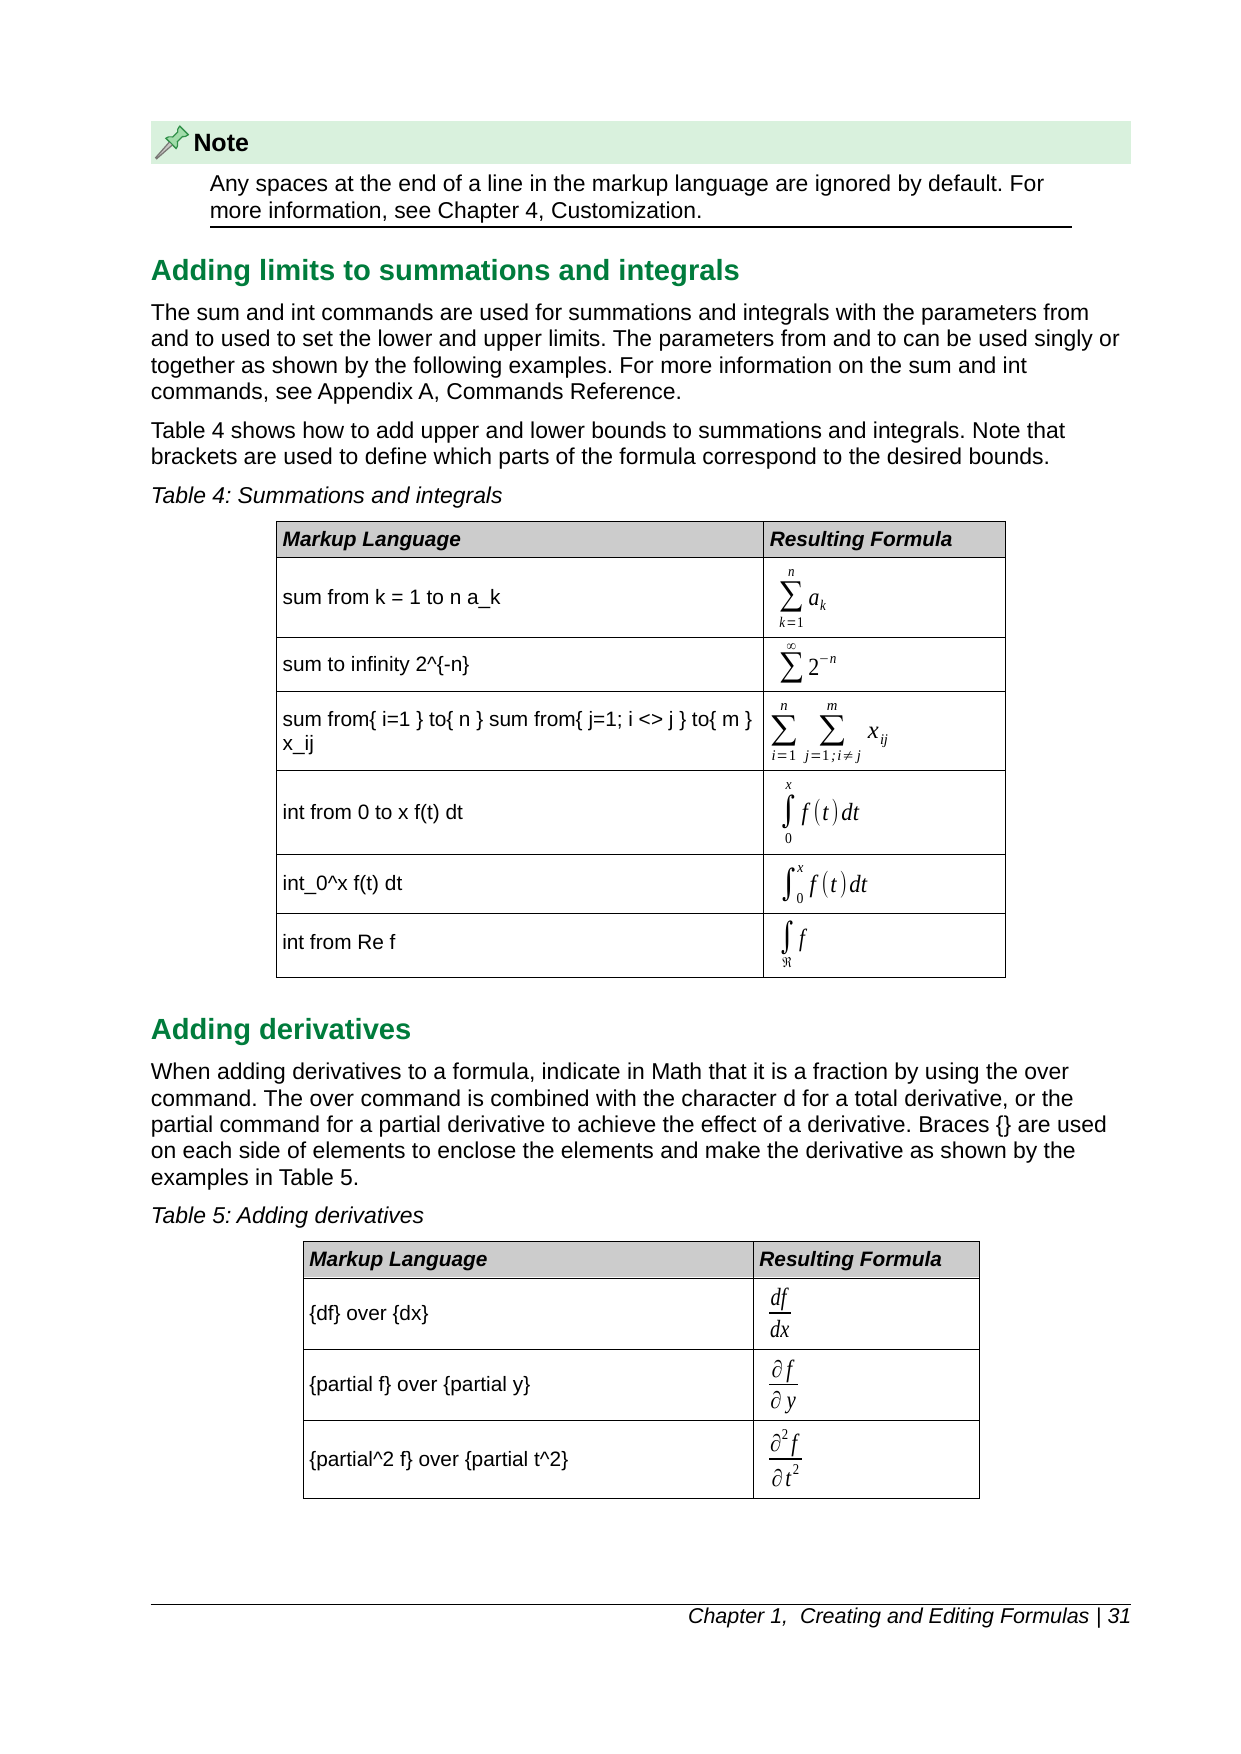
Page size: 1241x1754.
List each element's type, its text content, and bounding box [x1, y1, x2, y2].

table_cell int from 0 to x f(t) dt [277, 771, 763, 853]
table_cell [754, 1350, 979, 1420]
text Any spaces at the end of a line in the markup language are ignored by default. For more information, see Chapter 4, Customization. [209, 170, 1072, 228]
table_cell [764, 638, 1005, 691]
table_header Resulting Formula [754, 1242, 979, 1277]
table_cell int from Re f [277, 914, 763, 977]
subtitle Adding limits to summations and integrals [151, 253, 1131, 286]
text The sum and int commands are used for summations and integrals with the parameters from and to used to set the lower and upper limits. The parameters from and to can be used singly or together as shown by the following examples. For more information on the sum and int commands, see Appendix A, Commands Reference. [151, 299, 1131, 404]
table_header Markup Language [277, 522, 763, 557]
table_cell sum to infinity 2^{-n} [277, 638, 763, 691]
table_cell sum from k = 1 to n a_k [277, 558, 763, 637]
table_cell [764, 914, 1005, 977]
table_header Resulting Formula [764, 522, 1005, 557]
table_cell [764, 558, 1005, 637]
table_cell [764, 855, 1005, 913]
table_cell int_0^x f(t) dt [277, 855, 763, 913]
table_cell [754, 1421, 979, 1498]
text Table 4: Summations and integrals [151, 482, 1131, 508]
subtitle Note [151, 121, 1131, 164]
text Table 4 shows how to add upper and lower bounds to summations and integrals. Note that brackets are used to define which parts of the formula correspond to the desired bounds. [151, 417, 1131, 469]
table_cell [754, 1279, 979, 1349]
table_cell [764, 692, 1005, 770]
table_cell {partial f} over {partial y} [304, 1350, 753, 1420]
table_cell {df} over {dx} [304, 1279, 753, 1349]
table_cell [764, 771, 1005, 853]
subtitle Adding derivatives [151, 1012, 1131, 1046]
table_cell {partial^2 f} over {partial t^2} [304, 1421, 753, 1498]
table_cell sum from{ i=1 } to{ n } sum from{ j=1; i <> j } to{ m } x_ij [277, 692, 763, 770]
table_header Markup Language [304, 1242, 753, 1277]
text Table 5: Adding derivatives [151, 1202, 1131, 1229]
text When adding derivatives to a formula, indicate in Math that it is a fraction by using the over command. The over command is combined with the character d for a total derivative, or the partial command for a partial derivative to achieve the effect of a derivative. Braces {} are used on each side of elements to enclose the elements and make the derivative as shown by the examples in Table 5. [151, 1058, 1131, 1190]
